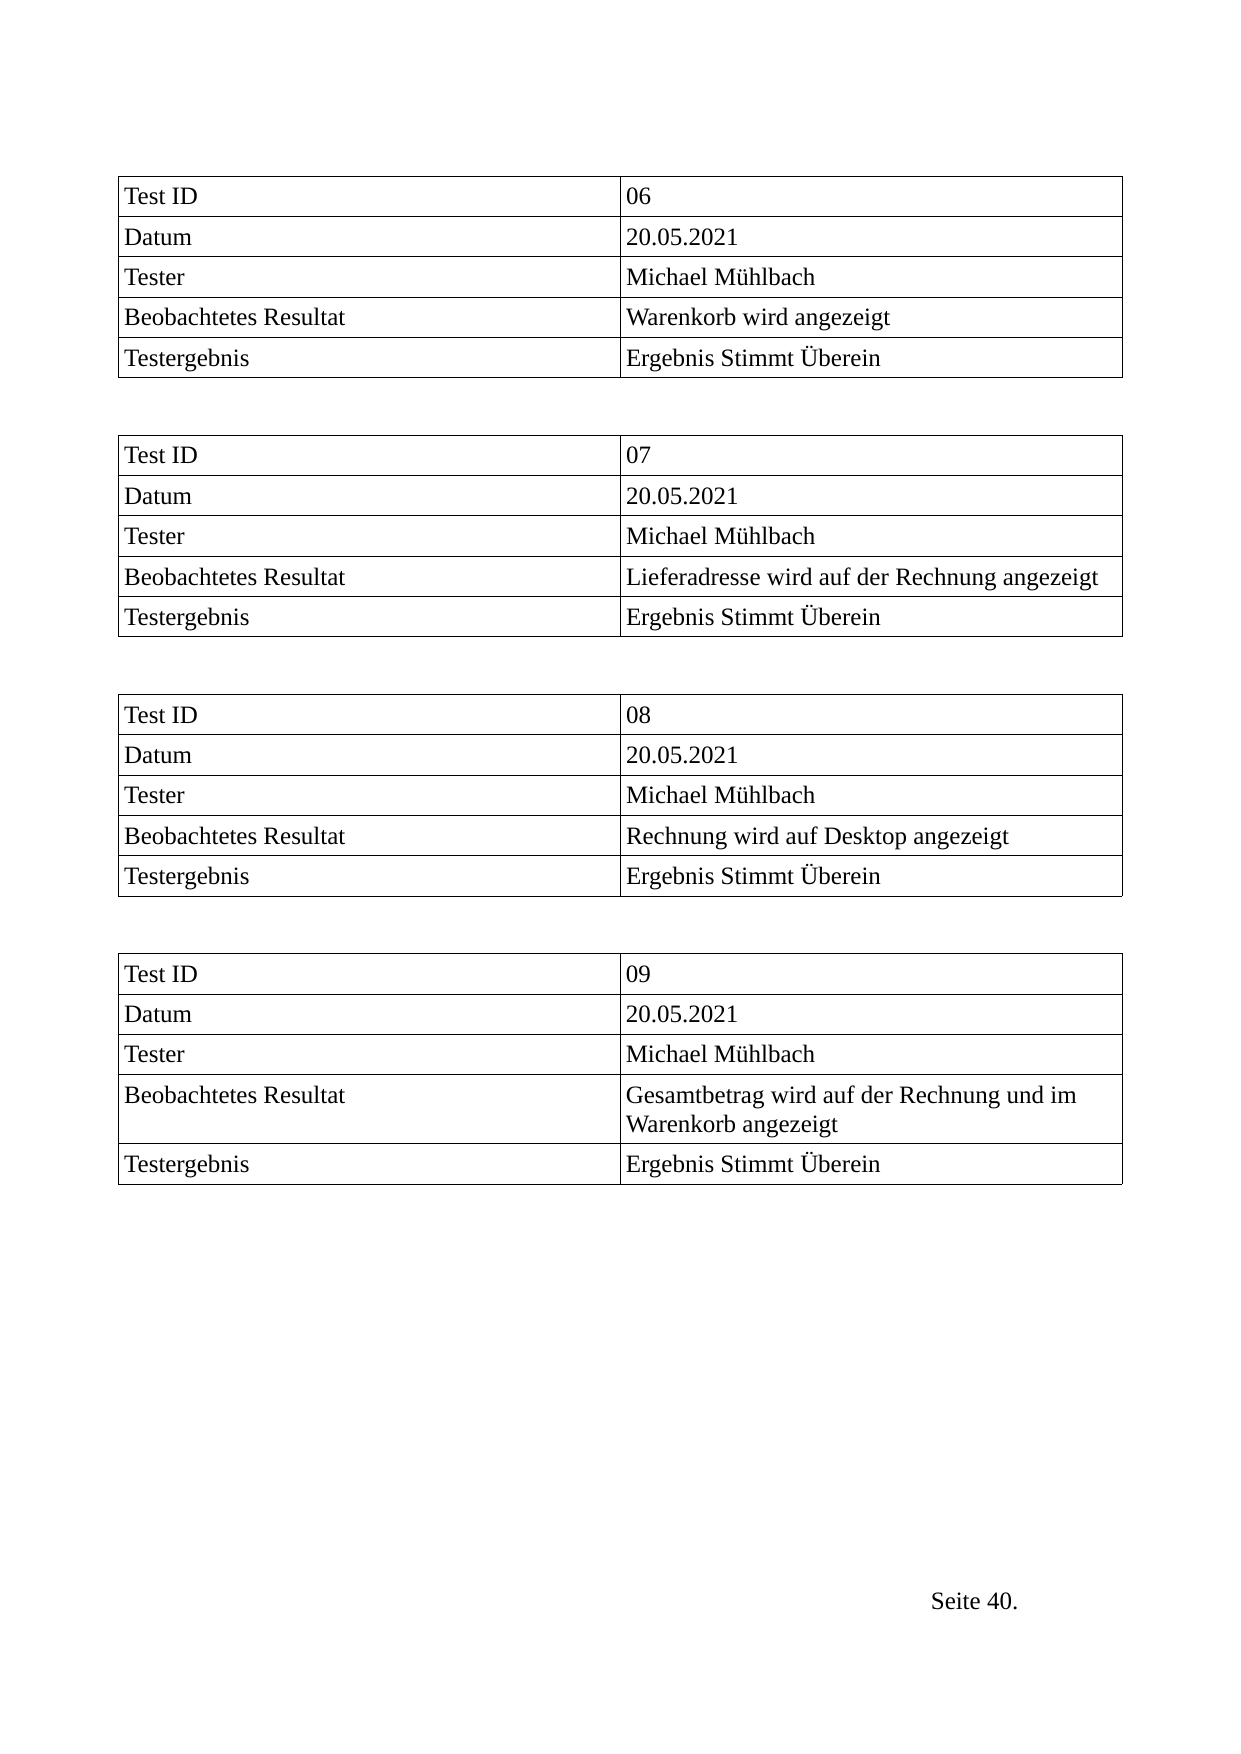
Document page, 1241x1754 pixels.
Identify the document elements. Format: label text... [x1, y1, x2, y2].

table_cell Tester [119, 1035, 620, 1074]
table_cell Ergebnis Stimmt Überein [621, 597, 1122, 636]
table_cell 20.05.2021 [621, 476, 1122, 515]
table_cell Datum [119, 476, 620, 515]
table_cell Michael Mühlbach [621, 1035, 1122, 1074]
table_cell Gesamtbetrag wird auf der Rechnung und im Warenkorb angezeigt [621, 1075, 1122, 1143]
table_cell Datum [119, 735, 620, 774]
table_cell Lieferadresse wird auf der Rechnung angezeigt [621, 557, 1122, 596]
table_cell Rechnung wird auf Desktop angezeigt [621, 816, 1122, 855]
table_cell Ergebnis Stimmt Überein [621, 856, 1122, 896]
table_cell Beobachtetes Resultat [119, 557, 620, 596]
table_cell Michael Mühlbach [621, 516, 1122, 556]
table_cell Tester [119, 776, 620, 815]
table_cell Tester [119, 516, 620, 556]
table_header 09 [621, 954, 1122, 993]
table_cell 20.05.2021 [621, 735, 1122, 774]
table_cell Beobachtetes Resultat [119, 298, 620, 337]
table_header 08 [621, 695, 1122, 734]
table_cell Tester [119, 257, 620, 297]
table_cell Datum [119, 995, 620, 1034]
table_header Test ID [119, 954, 620, 993]
table_cell Beobachtetes Resultat [119, 816, 620, 855]
table_cell Michael Mühlbach [621, 257, 1122, 297]
table_cell Datum [119, 217, 620, 256]
table_cell 20.05.2021 [621, 995, 1122, 1034]
table_cell Beobachtetes Resultat [119, 1075, 620, 1143]
table_cell Michael Mühlbach [621, 776, 1122, 815]
table_cell Testergebnis [119, 856, 620, 896]
table_header 07 [621, 436, 1122, 475]
table_cell Testergebnis [119, 1144, 620, 1183]
text Seite 40. [118, 1586, 1122, 1615]
table_header 06 [621, 177, 1122, 216]
table_header Test ID [119, 177, 620, 216]
table_cell 20.05.2021 [621, 217, 1122, 256]
table_cell Warenkorb wird angezeigt [621, 298, 1122, 337]
table_cell Ergebnis Stimmt Überein [621, 338, 1122, 377]
table_cell Ergebnis Stimmt Überein [621, 1144, 1122, 1183]
table_cell Testergebnis [119, 338, 620, 377]
table_header Test ID [119, 695, 620, 734]
table_cell Testergebnis [119, 597, 620, 636]
table_header Test ID [119, 436, 620, 475]
